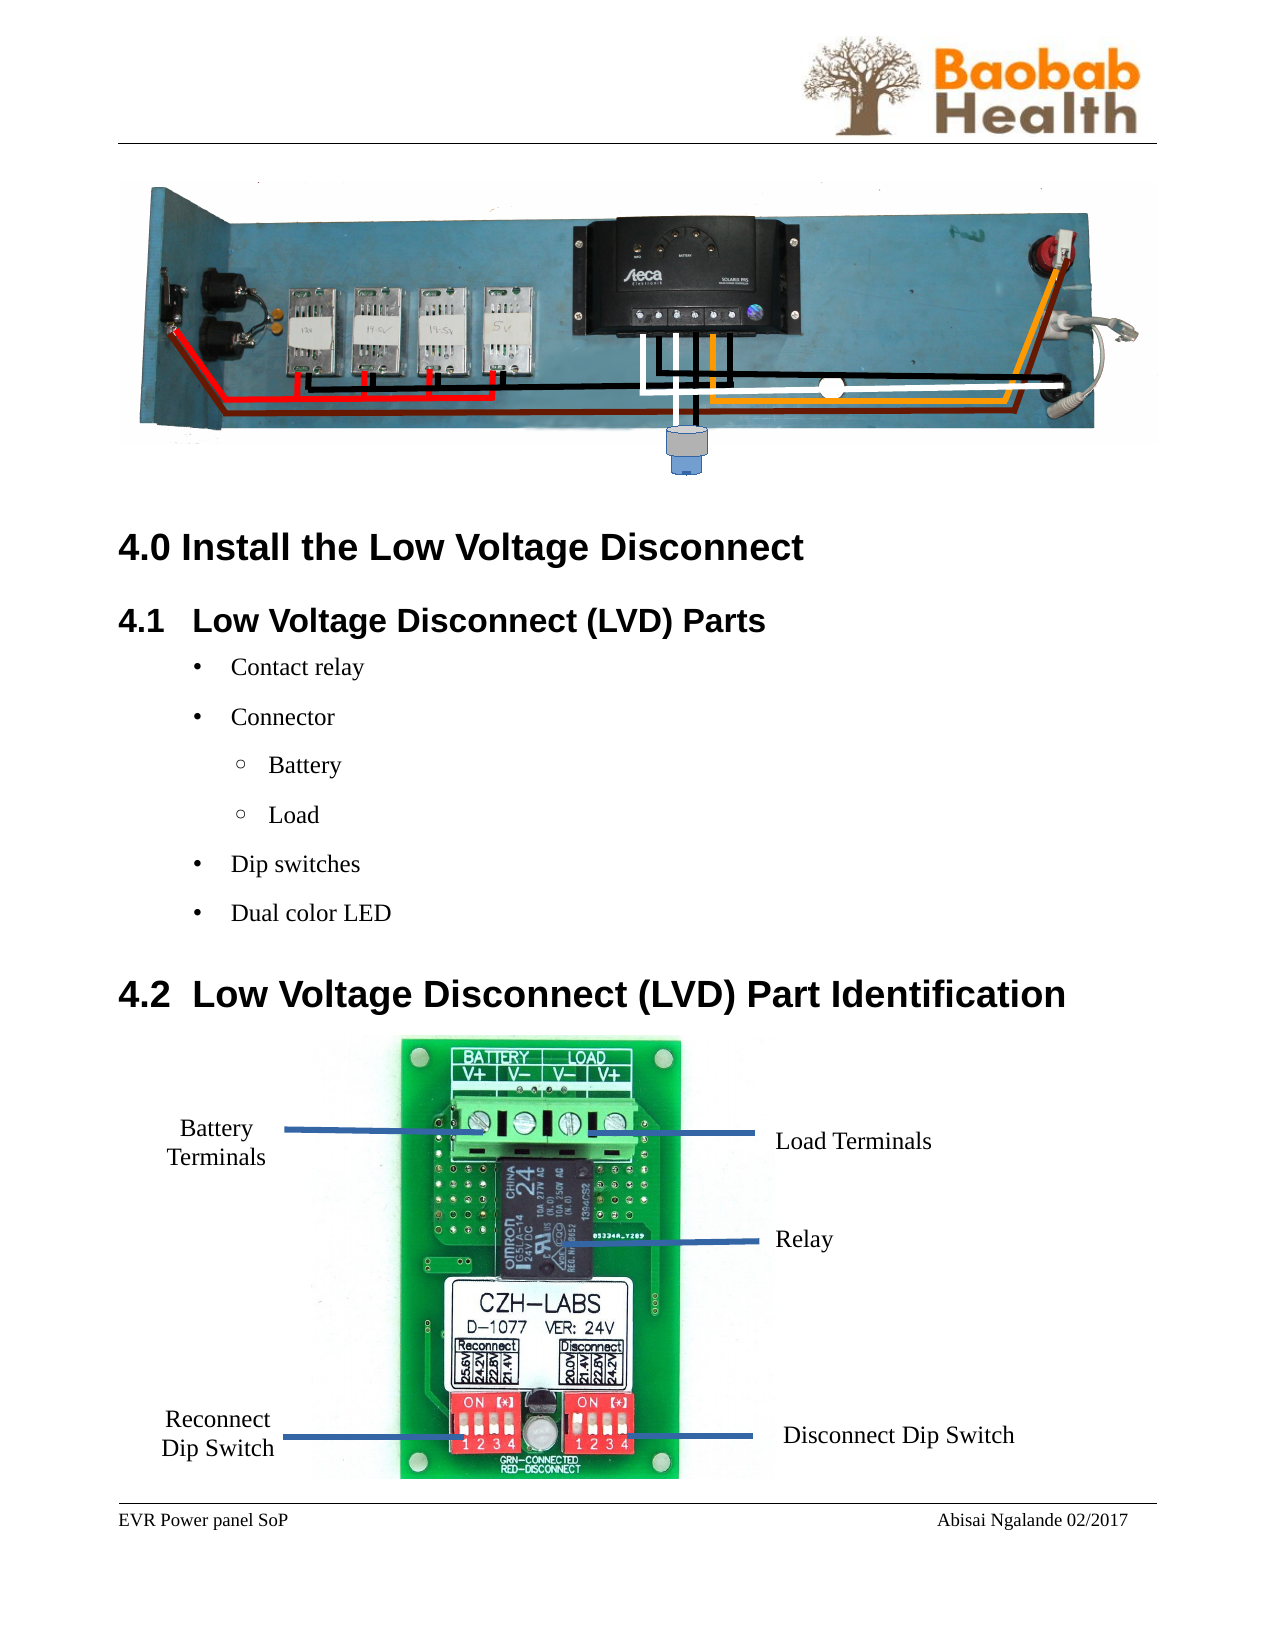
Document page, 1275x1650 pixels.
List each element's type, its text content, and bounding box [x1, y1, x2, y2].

picture [733, 378, 1009, 388]
picture [679, 395, 693, 408]
text Load Terminals [775, 1126, 1157, 1155]
picture [433, 391, 489, 395]
picture [716, 390, 1005, 398]
picture [801, 36, 1141, 137]
picture [311, 1035, 775, 1479]
picture [1020, 303, 1048, 374]
subtitle 4.1 Low Voltage Disconnect (LVD) Parts [118, 601, 1157, 640]
list Load [231, 800, 1157, 828]
list Contact relay [193, 652, 1157, 681]
picture [223, 389, 673, 410]
subtitle 4.2 Low Voltage Disconnect (LVD) Part Identification [118, 972, 1157, 1016]
list Dual color LED [193, 898, 1157, 927]
picture [119, 182, 1159, 444]
text Disconnect Dip Switch [118, 1421, 311, 1449]
text Load Terminals [118, 1126, 311, 1155]
text Disconnect Dip Switch [775, 1421, 1157, 1449]
text Relay [775, 1224, 1157, 1253]
text [118, 1224, 311, 1253]
picture [699, 390, 1018, 408]
picture [679, 377, 693, 382]
list Connector [193, 702, 1157, 730]
picture [699, 377, 710, 382]
list Dip switches [193, 849, 1157, 877]
picture [679, 415, 693, 425]
subtitle 4.0 Install the Low Voltage Disconnect [118, 524, 1157, 568]
picture [716, 377, 727, 381]
list Battery [231, 751, 1157, 779]
